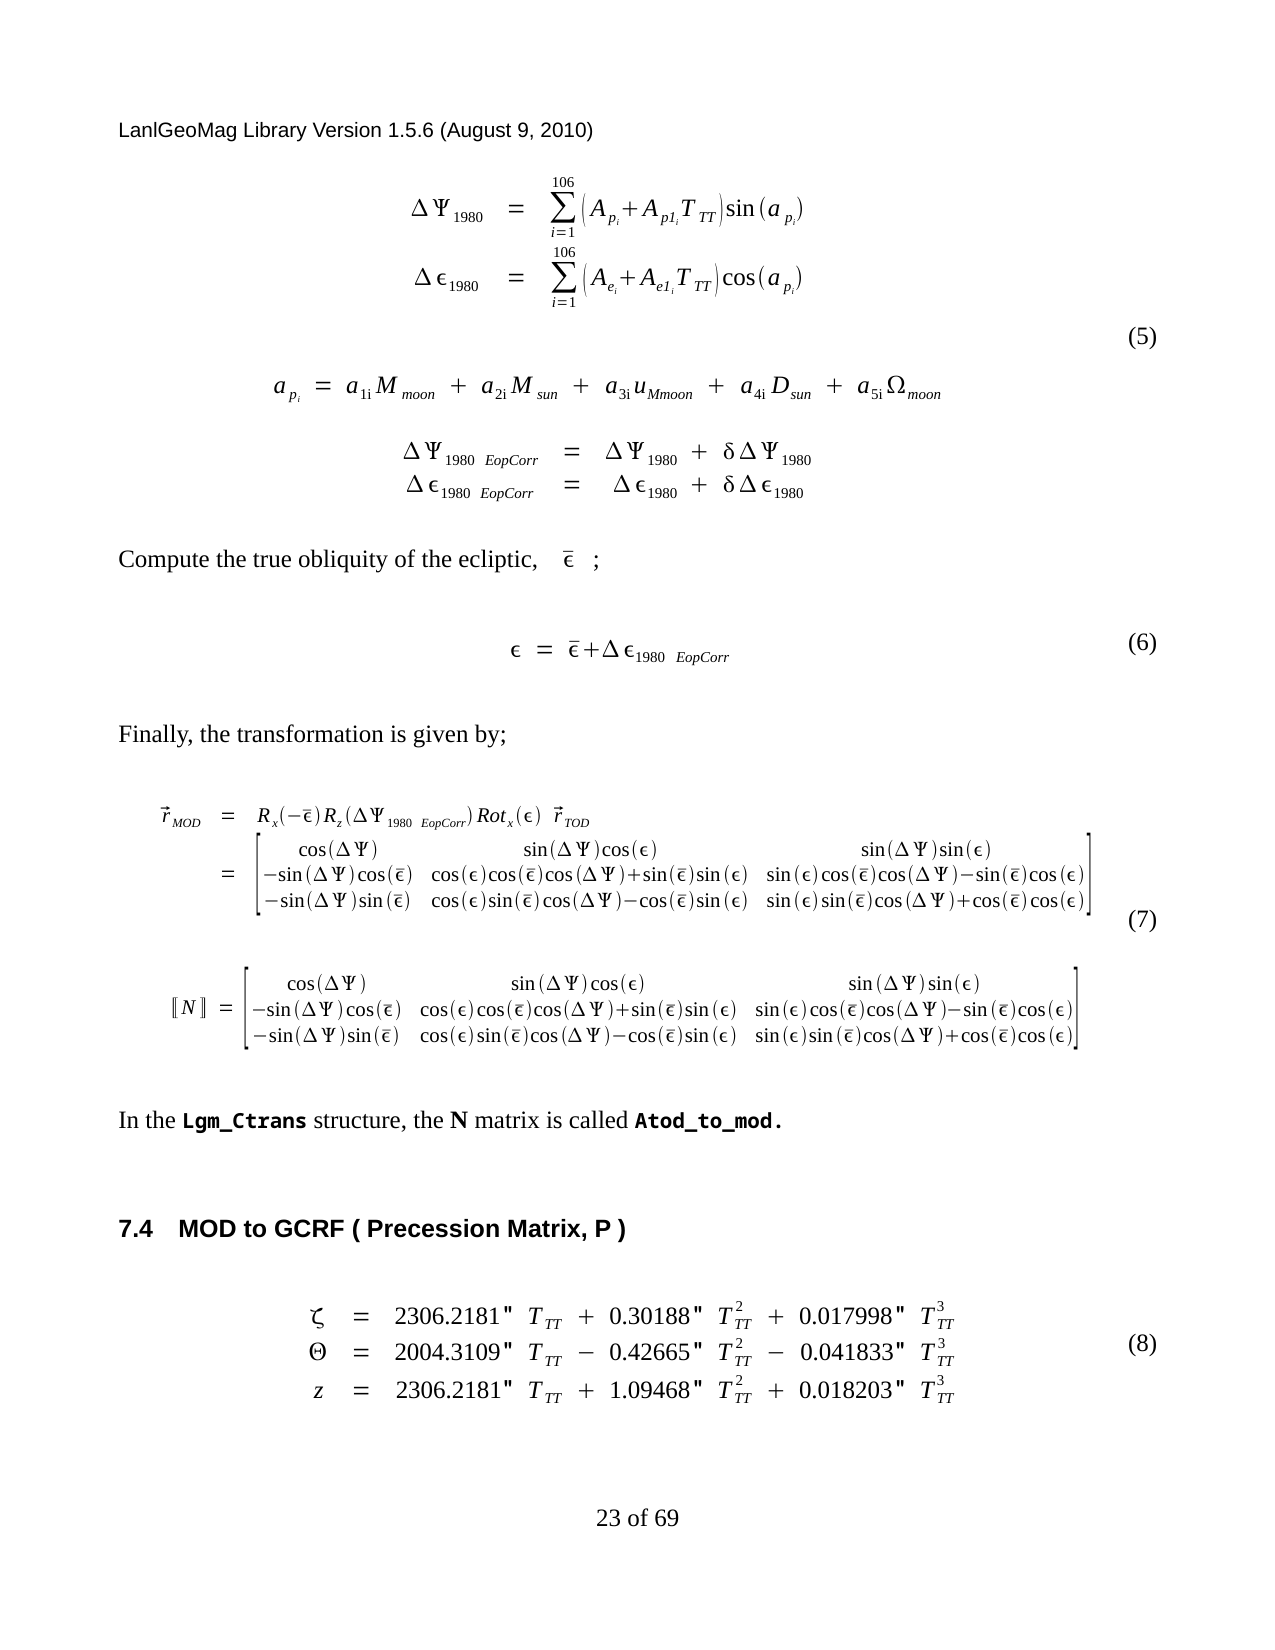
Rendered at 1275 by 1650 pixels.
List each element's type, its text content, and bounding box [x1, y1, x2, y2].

text In the Lgm_Ctrans structure, the N matrix is called Atod_to_mod. [118, 1106, 1157, 1135]
text Compute the true obliquity of the ecliptic, ; [118, 544, 1157, 573]
subtitle MOD to GCRF ( Precession Matrix, P ) [118, 1213, 1157, 1242]
text (8) [118, 1296, 1157, 1407]
text Finally, the transformation is given by; [118, 719, 1157, 748]
text (7) [118, 802, 1157, 1052]
text (6) [118, 627, 1157, 666]
text (5) [118, 172, 1157, 532]
